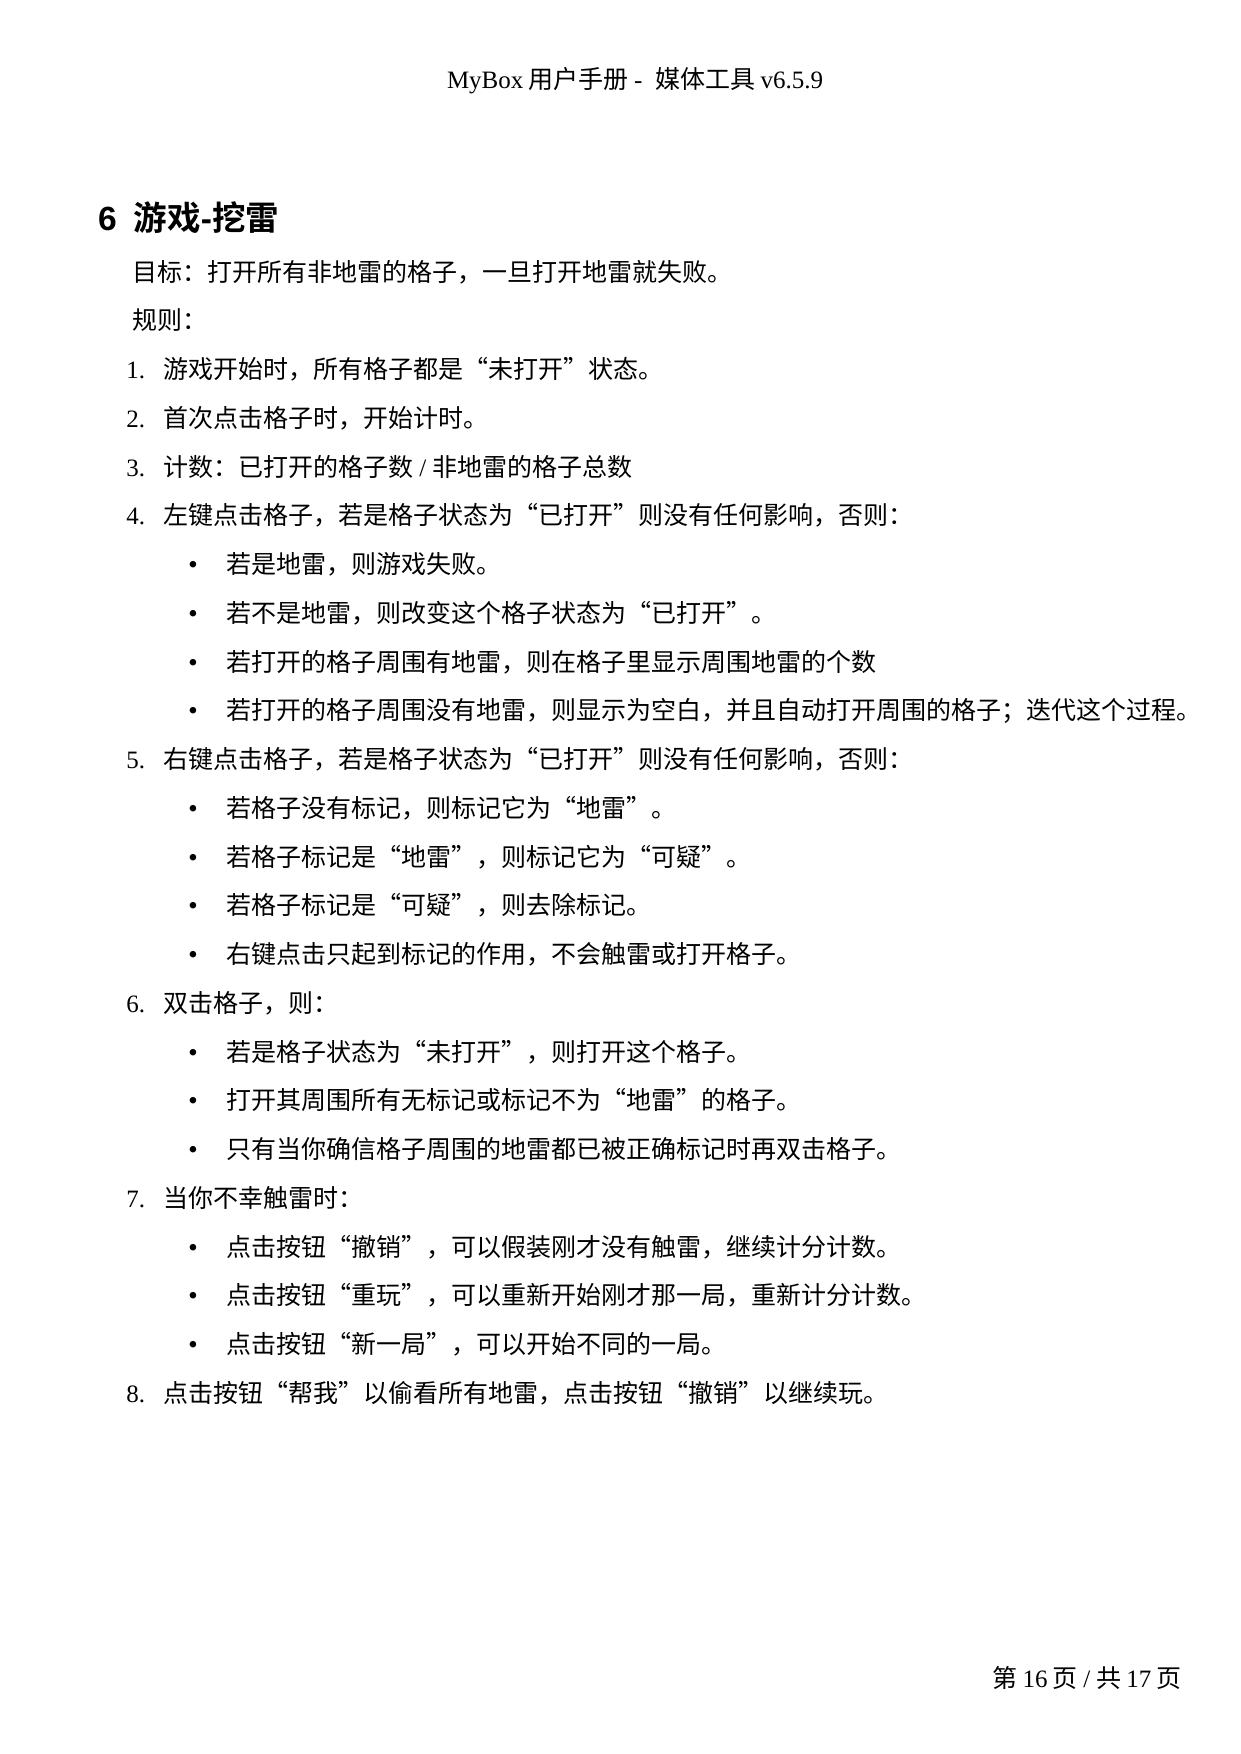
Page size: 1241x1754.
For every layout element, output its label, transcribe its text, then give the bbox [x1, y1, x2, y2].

list 若打开的格子周围没有地雷，则显示为空白，并且自动打开周围的格子；迭代这个过程。 [188, 691, 1181, 727]
list 右键点击只起到标记的作用，不会触雷或打开格子。 [188, 934, 1181, 971]
list 游戏开始时，所有格子都是“未打开”状态。 [126, 349, 1181, 386]
list 点击按钮“撤销”，可以假装刚才没有触雷，继续计分计数。 [188, 1227, 1181, 1263]
list 双击格子，则： [126, 983, 1181, 1019]
list 当你不幸触雷时： [126, 1178, 1181, 1214]
list 只有当你确信格子周围的地雷都已被正确标记时再双击格子。 [188, 1129, 1181, 1166]
list 若打开的格子周围有地雷，则在格子里显示周围地雷的个数 [188, 642, 1181, 678]
list 若不是地雷，则改变这个格子状态为“已打开”。 [188, 593, 1181, 629]
text 规则： [88, 301, 1181, 337]
list 点击按钮“帮我”以偷看所有地雷，点击按钮“撤销”以继续玩。 [126, 1373, 1181, 1409]
list 若格子标记是“可疑”，则去除标记。 [188, 886, 1181, 922]
list 计数：已打开的格子数 / 非地雷的格子总数 [126, 447, 1181, 483]
list 若格子标记是“地雷”，则标记它为“可疑”。 [188, 837, 1181, 873]
subtitle 游戏-挖雷 [88, 191, 1181, 239]
text 目标：打开所有非地雷的格子，一旦打开地雷就失败。 [88, 252, 1181, 288]
list 打开其周围所有无标记或标记不为“地雷”的格子。 [188, 1081, 1181, 1117]
list 右键点击格子，若是格子状态为“已打开”则没有任何影响，否则： [126, 739, 1181, 776]
list 若是格子状态为“未打开”，则打开这个格子。 [188, 1032, 1181, 1068]
list 左键点击格子，若是格子状态为“已打开”则没有任何影响，否则： [126, 496, 1181, 532]
list 若格子没有标记，则标记它为“地雷”。 [188, 788, 1181, 824]
list 首次点击格子时，开始计时。 [126, 398, 1181, 434]
list 若是地雷，则游戏失败。 [188, 544, 1181, 581]
list 点击按钮“重玩”，可以重新开始刚才那一局，重新计分计数。 [188, 1276, 1181, 1312]
list 点击按钮“新一局”，可以开始不同的一局。 [188, 1324, 1181, 1361]
